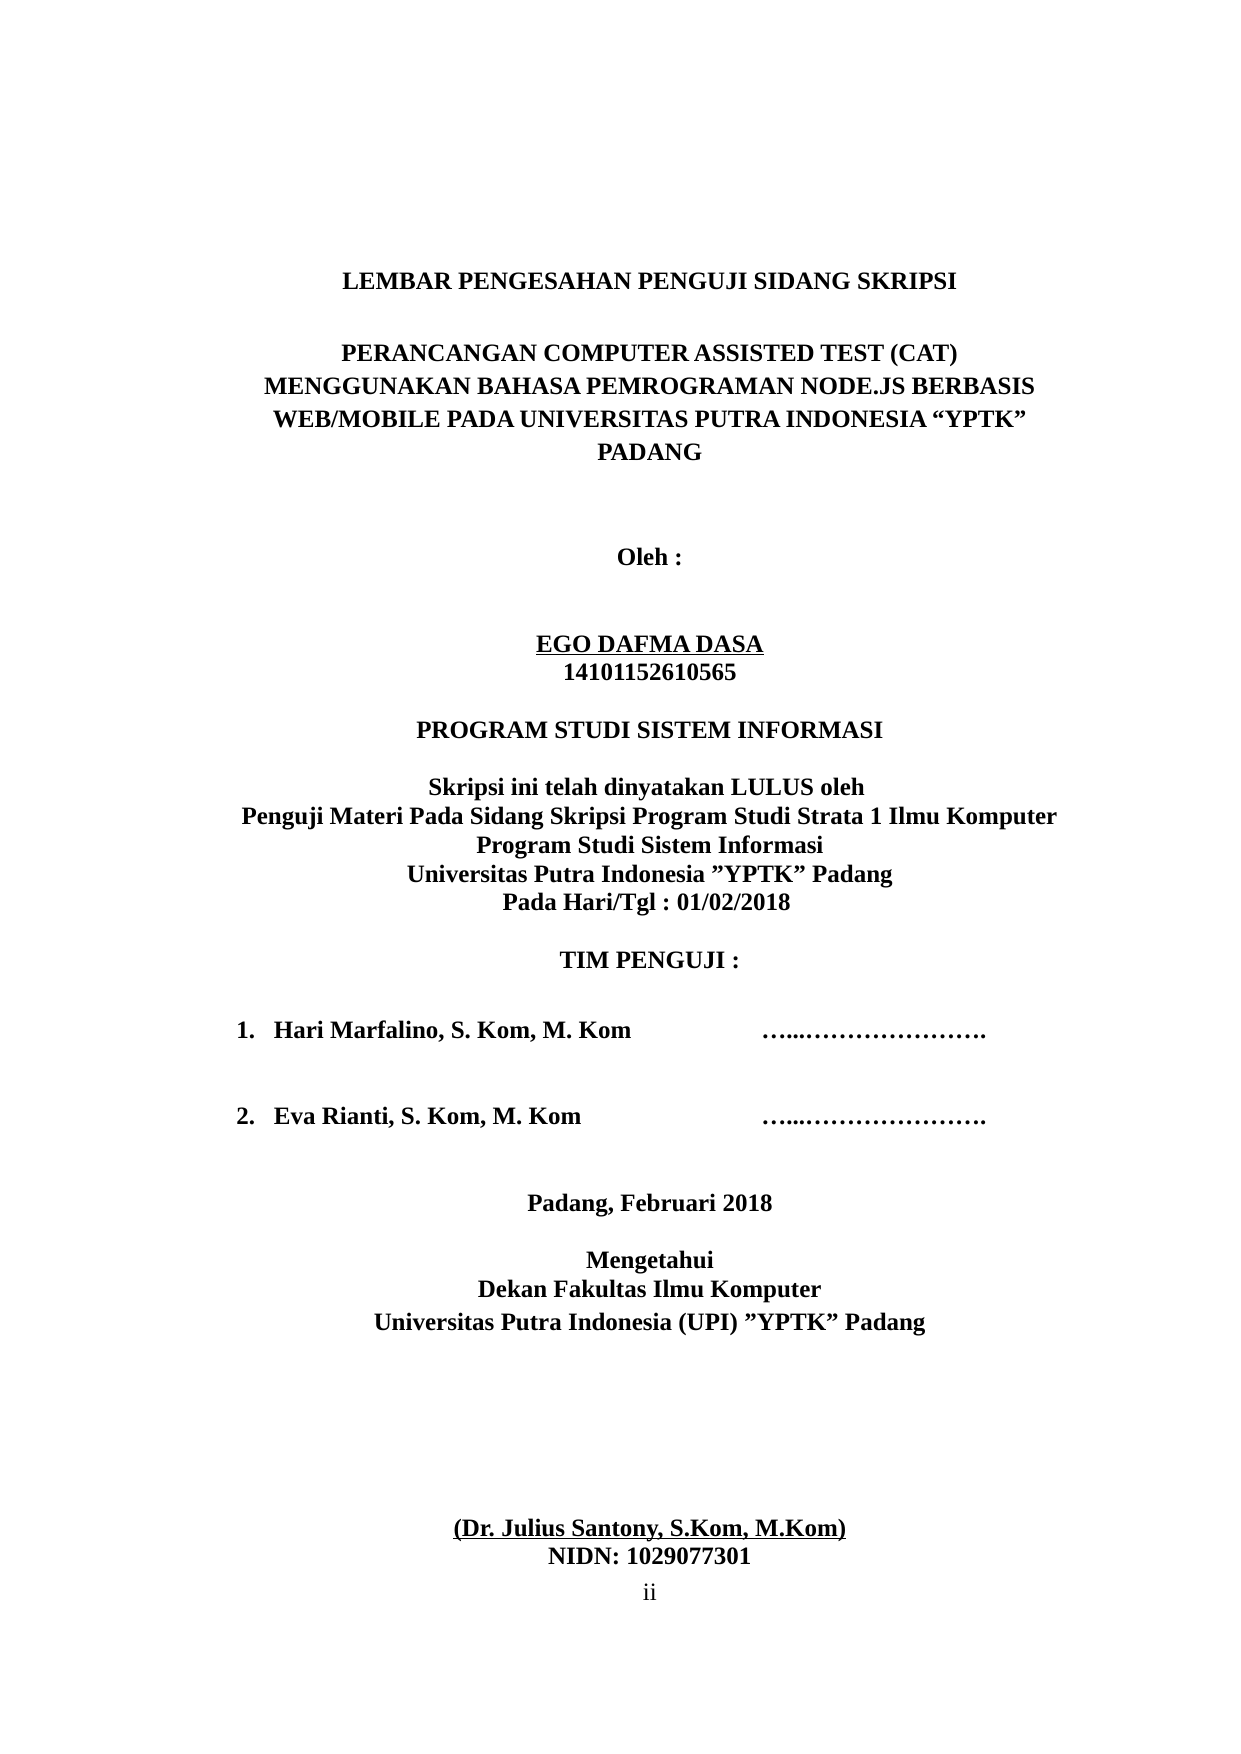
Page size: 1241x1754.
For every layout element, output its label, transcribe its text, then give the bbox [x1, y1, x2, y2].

text Pada Hari/Tgl : 01/02/2018 [236, 887, 1063, 916]
list Hari Marfalino, S. Kom, M. Kom …...…………………. [236, 1015, 1063, 1044]
text PERANCANGAN COMPUTER ASSISTED TEST (CAT) MENGGUNAKAN BAHASA PEMROGRAMAN NODE.JS BERBASIS WEB/MOBILE PADA UNIVERSITAS PUTRA INDONESIA “YPTK” PADANG [236, 338, 1063, 466]
text Oleh : [236, 542, 1063, 571]
text TIM PENGUJI : [236, 945, 1063, 974]
text LEMBAR PENGESAHAN PENGUJI SIDANG SKRIPSI [236, 266, 1063, 294]
text Skripsi ini telah dinyatakan LULUS oleh [236, 772, 1063, 801]
text Dekan Fakultas Ilmu Komputer [236, 1274, 1063, 1303]
text Penguji Materi Pada Sidang Skripsi Program Studi Strata 1 Ilmu Komputer Program Studi Sistem Informasi [236, 801, 1063, 859]
list Eva Rianti, S. Kom, M. Kom …...…………………. [236, 1101, 1063, 1130]
text Universitas Putra Indonesia ”YPTK” Padang [236, 859, 1063, 887]
text PROGRAM STUDI SISTEM INFORMASI [236, 715, 1063, 744]
title 14101152610565 [236, 657, 1063, 686]
text Universitas Putra Indonesia (UPI) ”YPTK” Padang [236, 1307, 1063, 1336]
text NIDN: 1029077301 [236, 1541, 1063, 1570]
title EGO DAFMA DASA [236, 629, 1063, 657]
text Mengetahui [236, 1245, 1063, 1274]
text (Dr. Julius Santony, S.Kom, M.Kom) [236, 1513, 1063, 1541]
text Padang, Februari 2018 [236, 1188, 1063, 1217]
